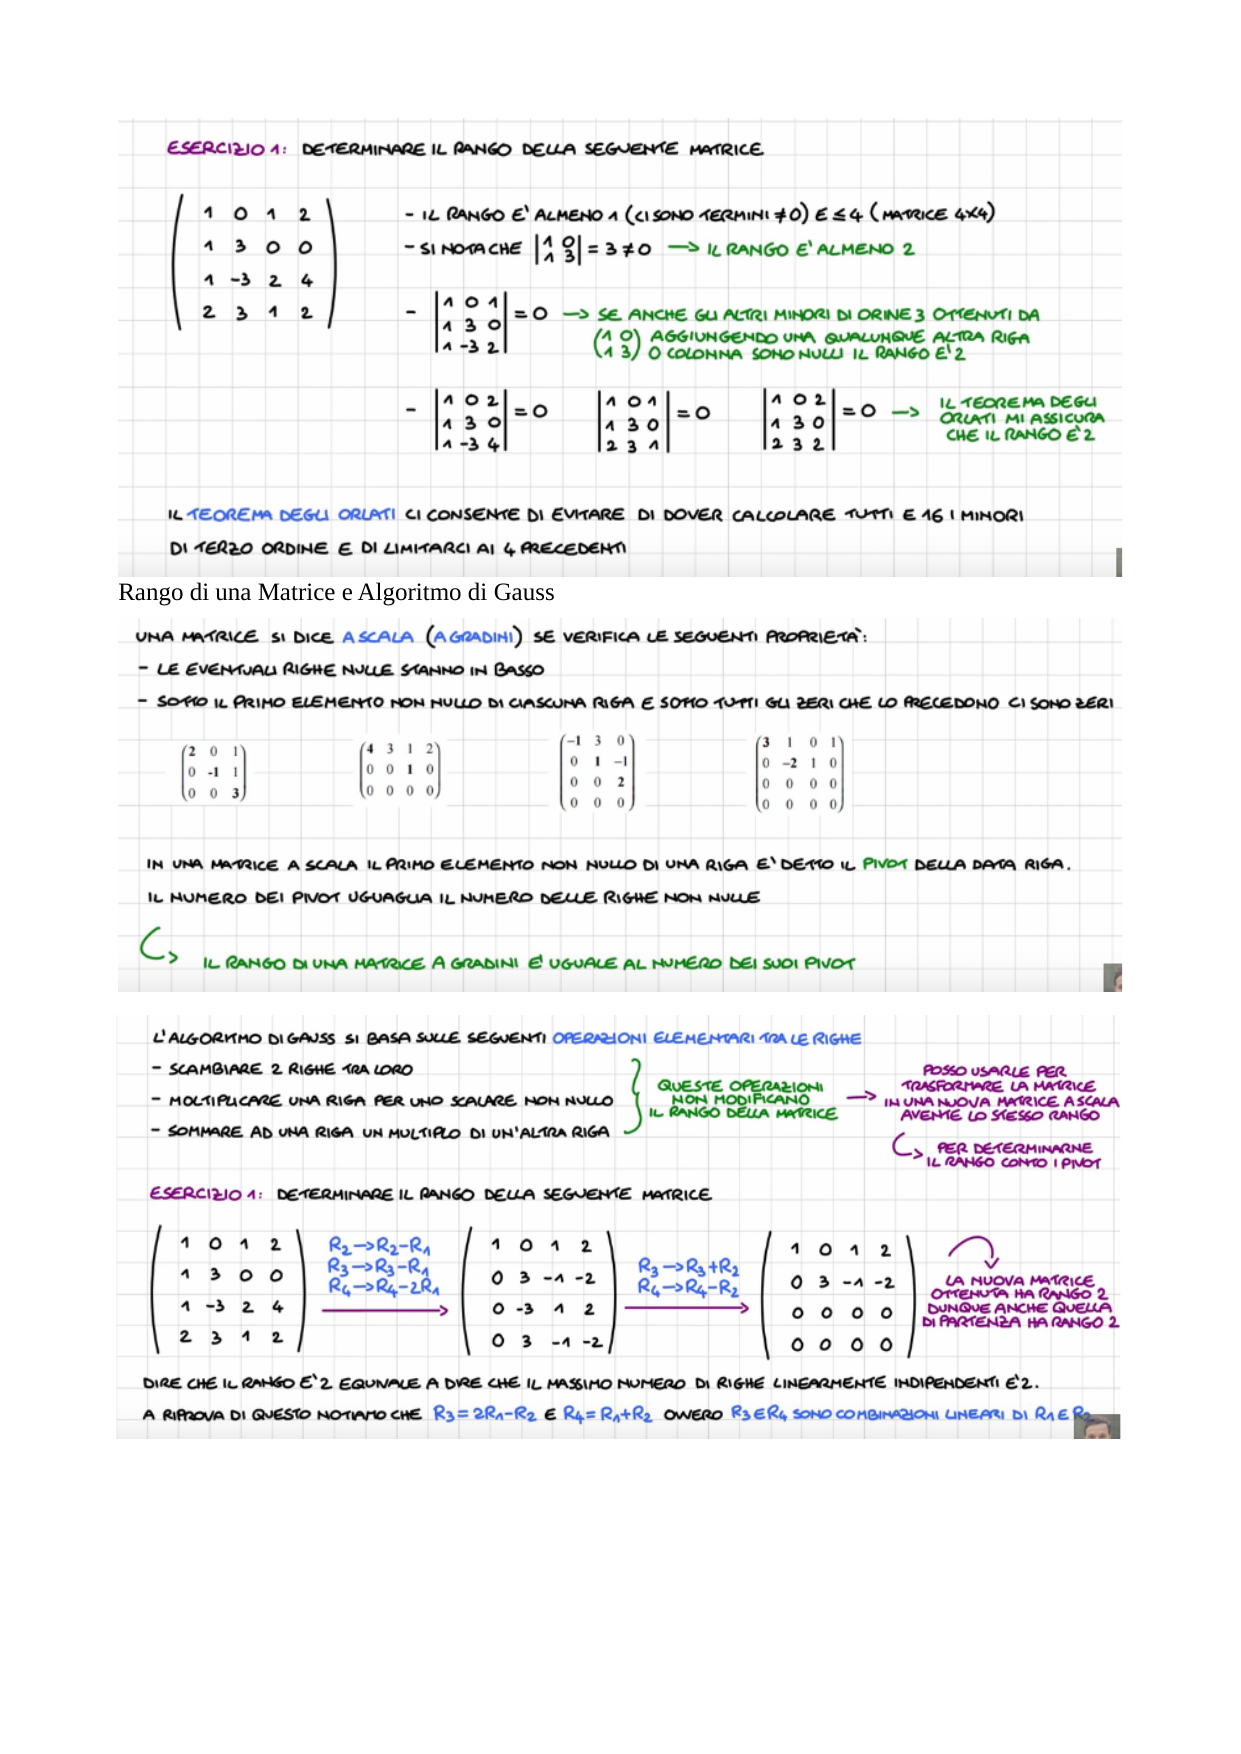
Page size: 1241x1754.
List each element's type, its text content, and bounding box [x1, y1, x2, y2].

picture [118, 118, 1123, 577]
picture [116, 1015, 1121, 1439]
subtitle Rango di una Matrice e Algoritmo di Gauss [118, 577, 1122, 606]
picture [118, 618, 1123, 992]
